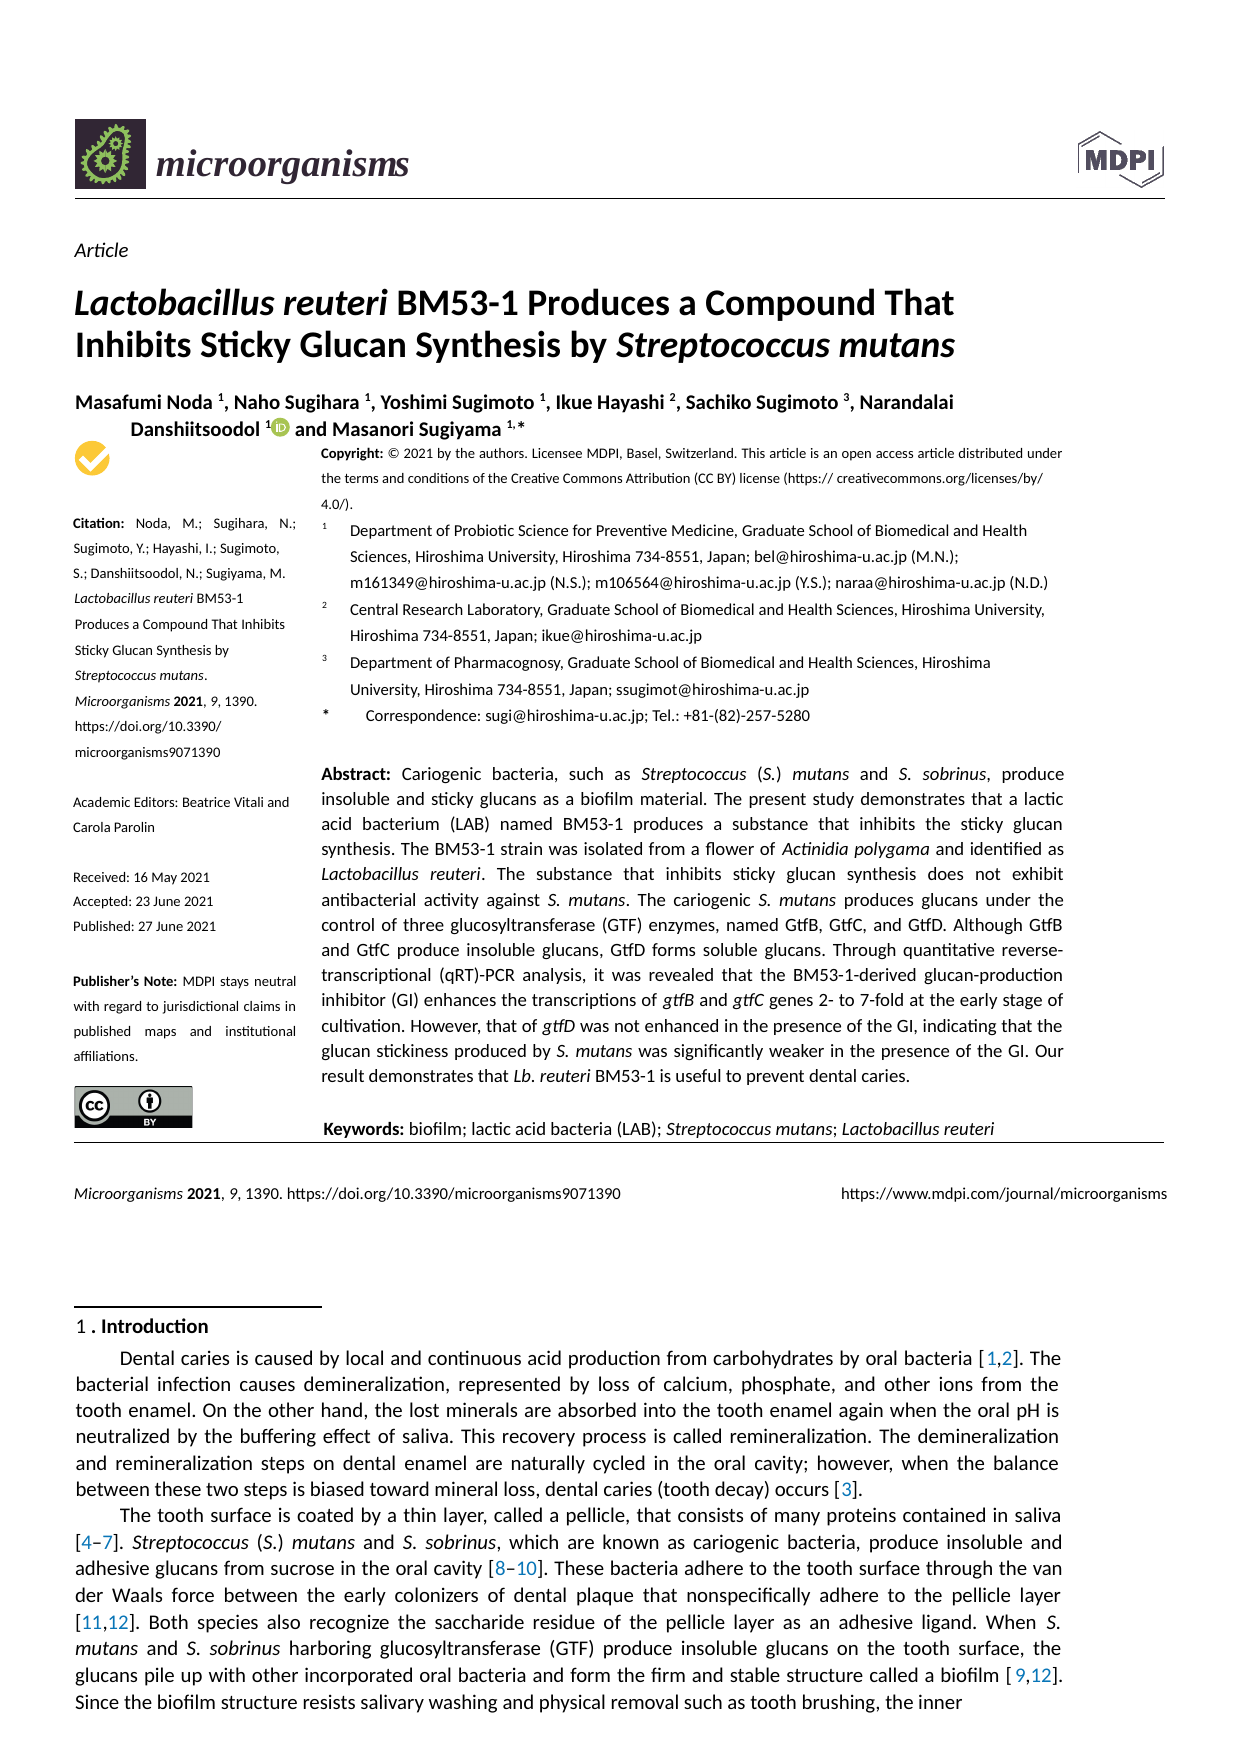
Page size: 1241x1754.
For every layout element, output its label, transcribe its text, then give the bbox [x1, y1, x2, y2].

text * Correspondence: sugi@hiroshima-u.ac.jp; Tel.: +81-(82)-257-5280 [322, 705, 1064, 726]
text 4.0/). [321, 495, 1064, 513]
text Citation: Noda, M.; Sugihara, N.; Sugimoto, Y.; Hayashi, I.; Sugimoto, [73, 515, 296, 557]
text Abstract: Cariogenic bacteria, such as Streptococcus (S.) mutans and S. sobrinus, produce insoluble and sticky glucans as a biofilm material. The present study demonstrates that a lactic acid bacterium (LAB) named BM53-1 produces a substance that inhibits the sticky glucan synthesis. The BM53-1 strain was isolated from a flower of Actinidia polygama and identified as Lactobacillus reuteri. The substance that inhibits sticky glucan synthesis does not exhibit antibacterial activity against S. mutans. The cariogenic S. mutans produces glucans under the control of three glucosyltransferase (GTF) enzymes, named GtfB, GtfC, and GtfD. Although GtfB and GtfC produce insoluble glucans, GtfD forms soluble glucans. Through quantitative reverse-transcriptional (qRT)-PCR analysis, it was revealed that the BM53-1-derived glucan-production inhibitor (GI) enhances the transcriptions of gtfB and gtfC genes 2- to 7-fold at the early stage of cultivation. However, that of gtfD was not enhanced in the presence of the GI, indicating that the glucan stickiness produced by S. mutans was significantly weaker in the presence of the GI. Our result demonstrates that Lb. reuteri BM53-1 is useful to prevent dental caries. [321, 762, 1064, 1087]
text Article [74, 237, 1064, 262]
list Department of Probiotic Science for Preventive Medicine, Graduate School of Biomedical and Health Sciences, Hiroshima University, Hiroshima 734-8551, Japan; bel@hiroshima-u.ac.jp (M.N.); m161349@hiroshima-u.ac.jp (N.S.); m106564@hiroshima-u.ac.jp (Y.S.); naraa@hiroshima-u.ac.jp (N.D.) [322, 520, 1064, 593]
picture [1076, 130, 1164, 188]
text The tooth surface is coated by a thin layer, called a pellicle, that consists of many proteins contained in saliva [4–7]. Streptococcus (S.) mutans and S. sobrinus, which are known as cariogenic bacteria, produce insoluble and adhesive glucans from sucrose in the oral cavity [8–10]. These bacteria adhere to the tooth surface through the van der Waals force between the early colonizers of dental plaque that nonspecifically adhere to the pellicle layer [11,12]. Both species also recognize the saccharide residue of the pellicle layer as an adhesive ligand. When S. mutans and S. sobrinus harboring glucosyltransferase (GTF) produce insoluble glucans on the tooth surface, the glucans pile up with other incorporated oral bacteria and form the firm and stable structure called a biofilm [9,12]. Since the biofilm structure resists salivary washing and physical removal such as tooth brushing, the inner [75, 1502, 1063, 1714]
text . Introduction [75, 1313, 1064, 1338]
text Microorganisms 2021, 9, 1390. https://doi.org/10.3390/microorganisms9071390 https://www.mdpi.com/journal/microorganisms [74, 1183, 1064, 1203]
text Publisher’s Note: MDPI stays neutral with regard to jurisdictional claims in published maps and institutional affiliations. [73, 972, 296, 1064]
text Copyright: © 2021 by the authors. Licensee MDPI, Basel, Switzerland. This article is an open access article distributed under the terms and conditions of the Creative Commons Attribution (CC BY) license (https:// creativecommons.org/licenses/by/ [321, 444, 1064, 487]
text S.; Danshiitsoodol, N.; Sugiyama, M. [73, 564, 296, 582]
text Keywords: biofilm; lactic acid bacteria (LAB); Streptococcus mutans; Lactobacillus reuteri [323, 1118, 1064, 1141]
list Central Research Laboratory, Graduate School of Biomedical and Health Sciences, Hiroshima University, Hiroshima 734-8551, Japan; ikue@hiroshima-u.ac.jp [322, 599, 1064, 646]
text Academic Editors: Beatrice Vitali and [73, 793, 296, 811]
text Published: 27 June 2021 [73, 918, 296, 935]
text Dental caries is caused by local and continuous acid production from carbohydrates by oral bacteria [1,2]. The bacterial infection causes demineralization, represented by loss of calcium, phosphate, and other ions from the tooth enamel. On the other hand, the lost minerals are absorbed into the tooth enamel again when the oral pH is neutralized by the buffering effect of saliva. This recovery process is called remineralization. The demineralization and remineralization steps on dental enamel are naturally cycled in the oral cavity; however, when the balance between these two steps is biased toward mineral loss, dental caries (tooth decay) occurs [3]. [75, 1345, 1061, 1501]
text Lactobacillus reuteri BM53-1 Produces a Compound That Inhibits Sticky Glucan Synthesis by Streptococcus mutans [74, 280, 1064, 367]
text Accepted: 23 June 2021 [73, 893, 296, 911]
text microorganism [156, 141, 473, 185]
text Received: 16 May 2021 [73, 868, 296, 886]
text Carola Parolin [73, 818, 296, 836]
text Lactobacillus reuteri BM53-1 Produces a Compound That Inhibits Sticky Glucan Synthesis by Streptococcus mutans. Microorganisms 2021, 9, 1390. https://doi.org/10.3390/ microorganisms9071390 [74, 589, 292, 761]
list Department of Pharmacognosy, Graduate School of Biomedical and Health Sciences, Hiroshima University, Hiroshima 734-8551, Japan; ssugimot@hiroshima-u.ac.jp [322, 652, 1064, 699]
subtitle Masafumi Noda , Naho Sugihara 1, Yoshimi Sugimoto 1, Ikue Hayashi 2, Sachiko Sugimoto 3, Narandalai Danshiitsoodol 1 and Masanori Sugiyama 1,* [75, 389, 1064, 442]
picture [74, 1086, 193, 1128]
